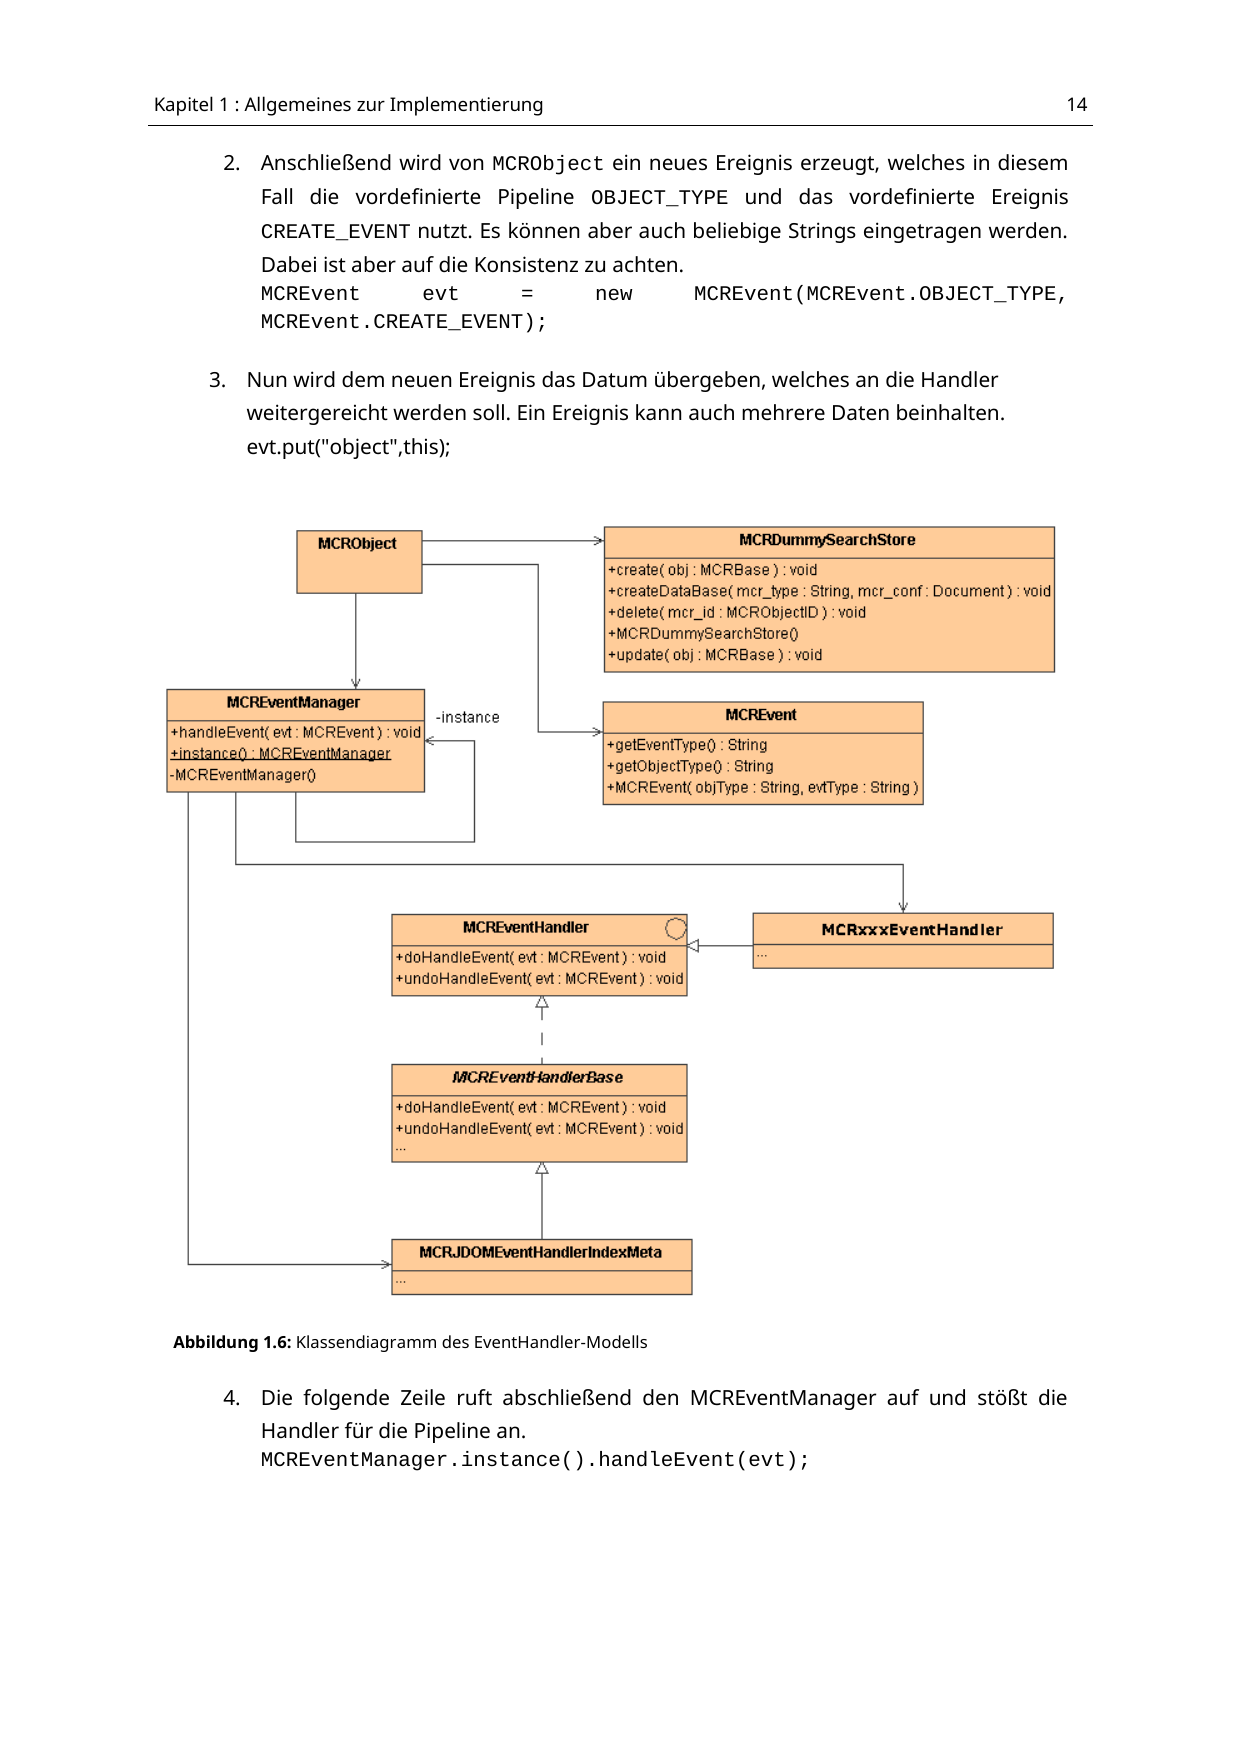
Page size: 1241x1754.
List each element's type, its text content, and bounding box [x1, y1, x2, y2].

list Nun wird dem neuen Ereignis das Datum übergeben, welches an die Handler weitergereicht werden soll. Ein Ereignis kann auch mehrere Daten beinhalten. evt.put("object",this); [209, 365, 1069, 461]
list Anschließend wird von MCRObject ein neues Ereignis erzeugt, welches in diesem Fall die vordefinierte Pipeline OBJECT_TYPE und das vordefinierte Ereignis CREATE_EVENT nutzt. Es können aber auch beliebige Strings eingetragen werden. Dabei ist aber auf die Konsistenz zu achten. MCREvent evt = new MCREvent(MCREvent.OBJECT_TYPE, MCREvent.CREATE_EVENT); [185, 148, 1069, 335]
list [1071, 484, 1094, 1353]
list Die folgende Zeile ruft abschließend den MCREventManager auf und stößt die Handler für die Pipeline an. MCREventManager.instance().handleEvent(evt); [185, 1353, 1069, 1473]
picture [149, 484, 1079, 1314]
list Abbildung 1.6: Klassendiagramm des EventHandler-Modells [173, 1314, 1071, 1353]
list [185, 478, 1069, 484]
